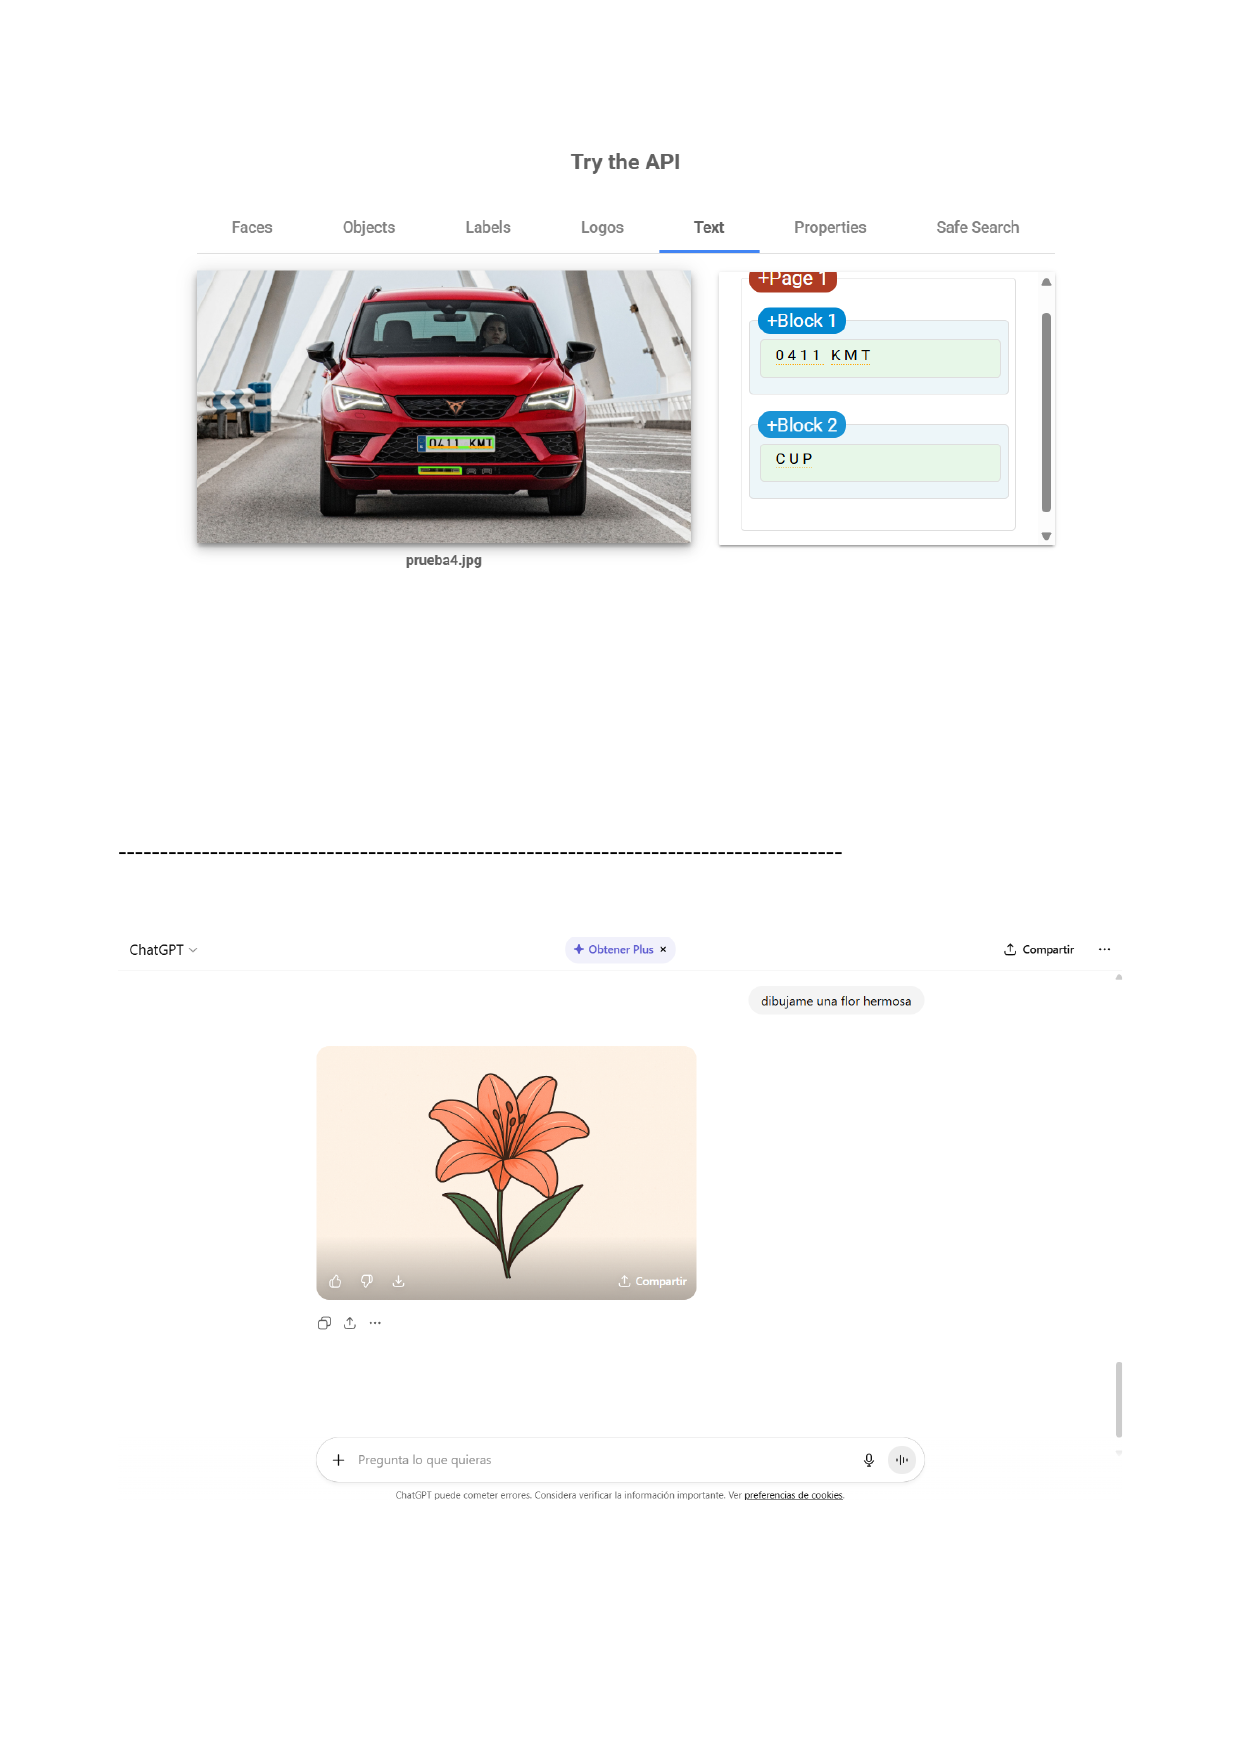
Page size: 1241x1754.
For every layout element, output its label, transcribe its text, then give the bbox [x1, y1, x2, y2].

picture [118, 937, 1123, 1500]
text --------------------------------------------------------------------------------------- [118, 836, 1122, 864]
picture [118, 118, 1123, 577]
